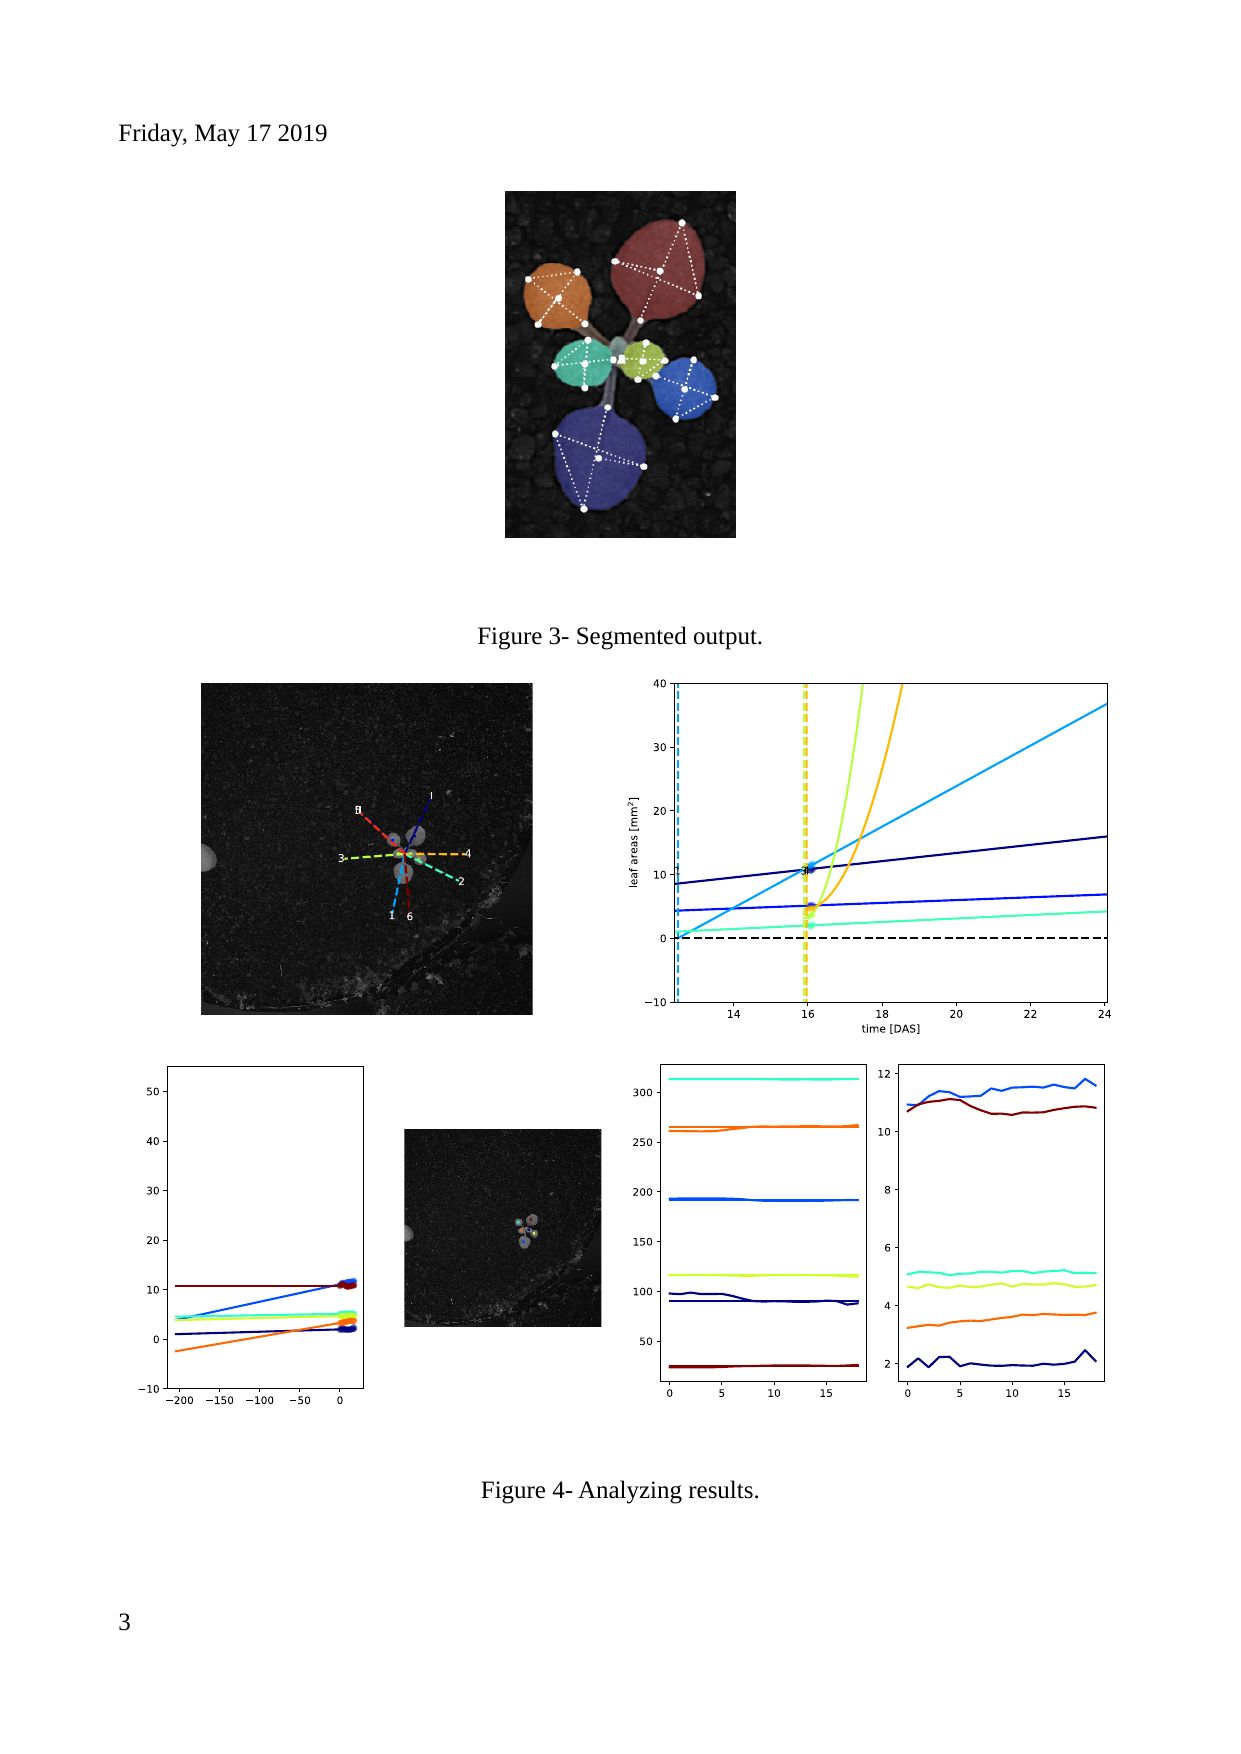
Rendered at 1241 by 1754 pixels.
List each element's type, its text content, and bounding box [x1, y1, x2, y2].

picture [358, 176, 882, 570]
text Figure 3- Segmented output. [118, 621, 1122, 650]
text Figure 4- Analyzing results. [118, 1475, 1122, 1504]
